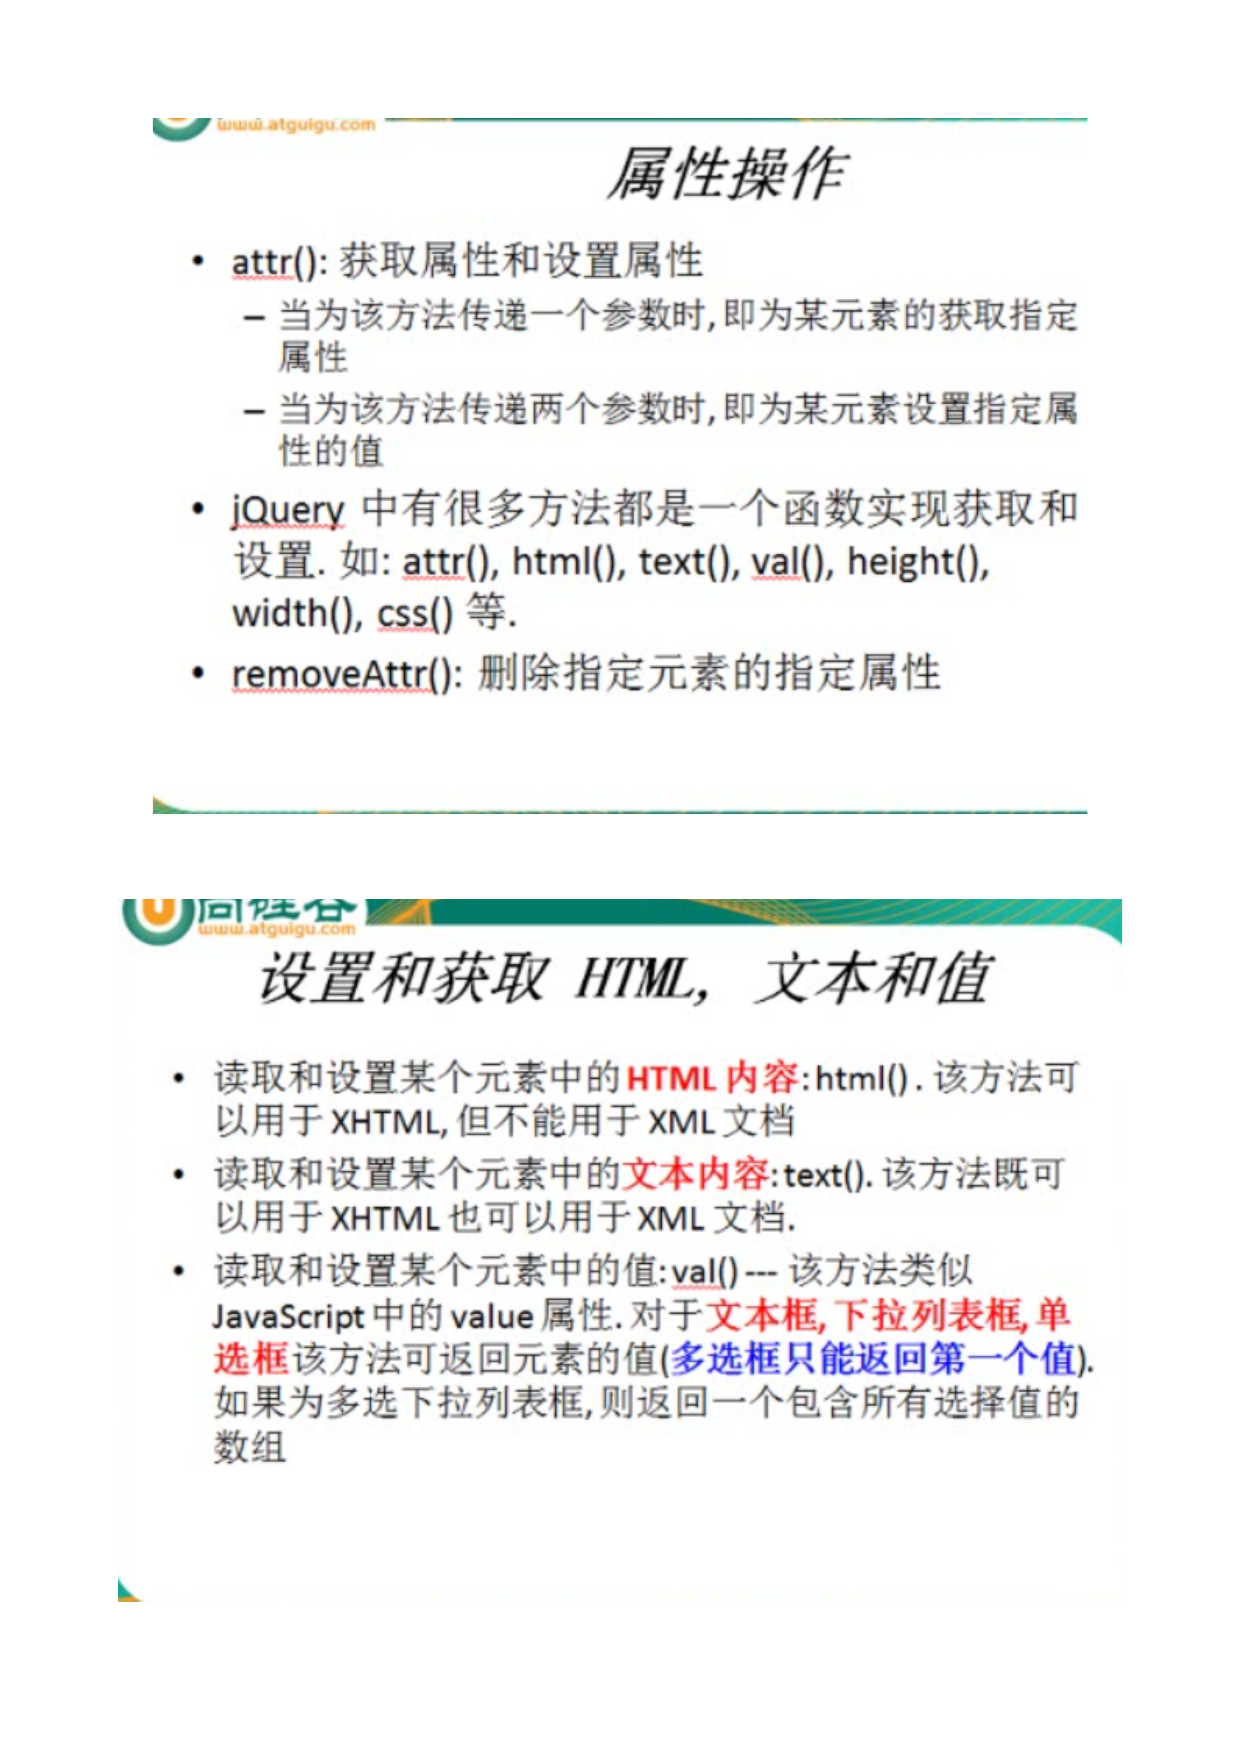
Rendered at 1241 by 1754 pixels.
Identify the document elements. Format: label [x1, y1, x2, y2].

picture [152, 118, 1088, 814]
picture [118, 899, 1123, 1602]
